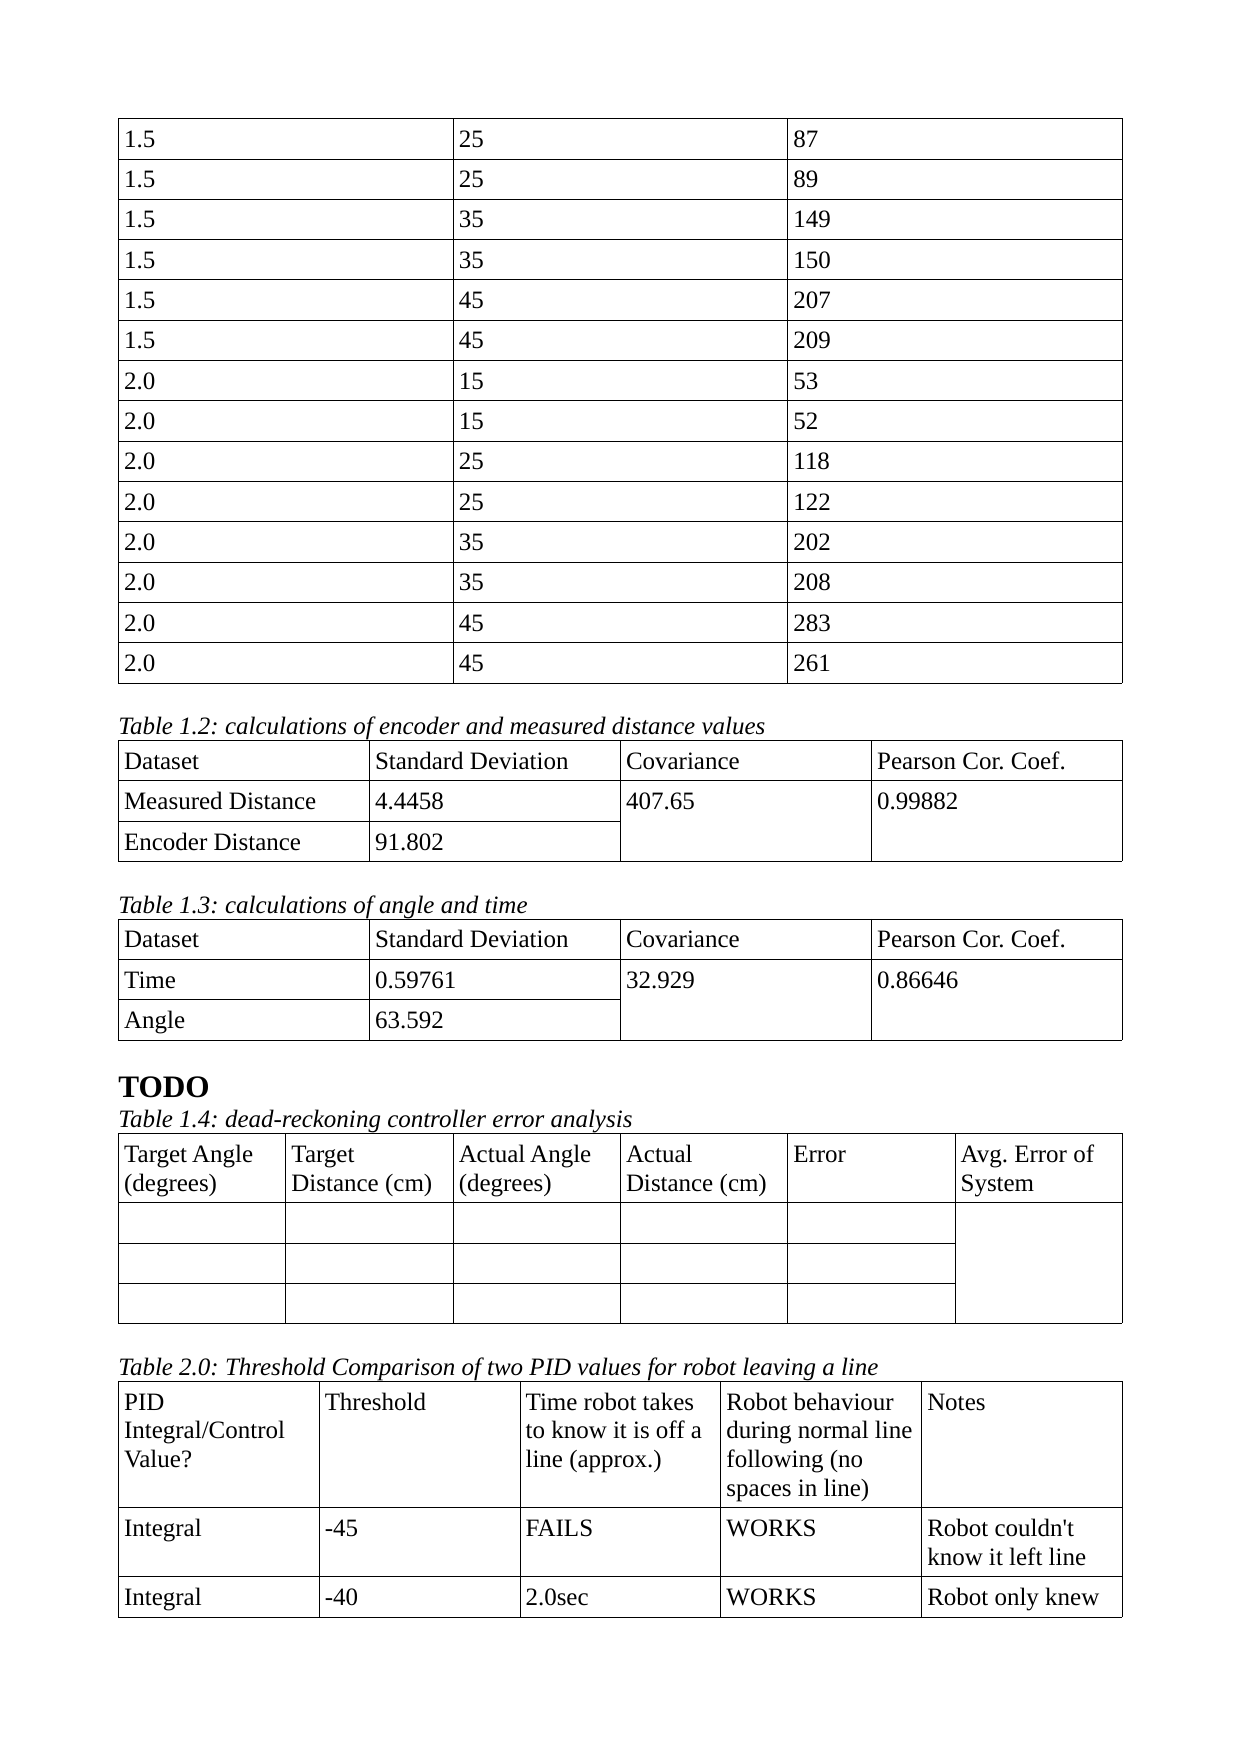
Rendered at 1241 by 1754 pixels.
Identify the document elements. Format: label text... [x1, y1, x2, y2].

table_cell 45 [454, 321, 787, 360]
table_cell [286, 1244, 453, 1283]
table_header Covariance [621, 741, 871, 780]
table_cell [788, 1284, 955, 1323]
table_cell 15 [454, 361, 787, 400]
table_cell 0.59761 [370, 960, 620, 999]
table_cell 407.65 [621, 781, 871, 861]
table_cell Robot only knew [922, 1577, 1122, 1617]
table_cell 53 [788, 361, 1122, 400]
table_cell Time [119, 960, 369, 999]
table_cell [454, 1244, 620, 1283]
table_cell 0.86646 [872, 960, 1122, 1039]
table_cell 209 [788, 321, 1122, 360]
table_cell [621, 1203, 787, 1242]
table_header Error [788, 1134, 955, 1202]
text TODO [118, 1068, 1122, 1104]
table_cell WORKS [721, 1577, 921, 1617]
table_header Standard Deviation [370, 741, 620, 780]
table_cell 32.929 [621, 960, 871, 1039]
table_cell -45 [320, 1508, 520, 1576]
table_cell 63.592 [370, 1000, 620, 1039]
table_cell 15 [454, 401, 787, 441]
table_cell 207 [788, 280, 1122, 320]
table_header Time robot takes to know it is off a line (approx.) [521, 1382, 720, 1507]
table_header Dataset [119, 920, 369, 959]
table_cell 1.5 [119, 321, 453, 360]
table_cell 25 [454, 160, 787, 199]
table_cell 208 [788, 563, 1122, 602]
table_cell 118 [788, 442, 1122, 481]
table_cell 1.5 [119, 200, 453, 239]
table_header Dataset [119, 741, 369, 780]
table_cell 1.5 [119, 280, 453, 320]
table_header Covariance [621, 920, 871, 959]
table_cell 1.5 [119, 160, 453, 199]
table_cell 91.802 [370, 822, 620, 861]
table_cell 0.99882 [872, 781, 1122, 861]
table_header Pearson Cor. Coef. [872, 741, 1122, 780]
table_cell 122 [788, 482, 1122, 521]
table_cell 35 [454, 563, 787, 602]
table_cell [119, 1203, 285, 1242]
table_cell -40 [320, 1577, 520, 1617]
table_cell [956, 1203, 1122, 1323]
table_cell 1.5 [119, 240, 453, 279]
text Table 1.4: dead-reckoning controller error analysis [118, 1104, 1122, 1133]
table_cell 2.0sec [521, 1577, 720, 1617]
text Table 2.0: Threshold Comparison of two PID values for robot leaving a line [118, 1352, 1122, 1381]
table_cell 45 [454, 280, 787, 320]
table_cell Measured Distance [119, 781, 369, 821]
table_cell [286, 1203, 453, 1242]
table_cell 89 [788, 160, 1122, 199]
table_cell 2.0 [119, 603, 453, 642]
table_cell 2.0 [119, 361, 453, 400]
table_header Target Angle (degrees) [119, 1134, 285, 1202]
table_cell 35 [454, 522, 787, 562]
table_cell [454, 1203, 620, 1242]
table_cell Integral [119, 1508, 319, 1576]
table_header Pearson Cor. Coef. [872, 920, 1122, 959]
table_cell [621, 1244, 787, 1283]
table_cell FAILS [521, 1508, 720, 1576]
table_cell 2.0 [119, 442, 453, 481]
table_cell 35 [454, 200, 787, 239]
table_cell 35 [454, 240, 787, 279]
table_cell [454, 1284, 620, 1323]
table_cell 283 [788, 603, 1122, 642]
table_cell 1.5 [119, 119, 453, 158]
table_header Threshold [320, 1382, 520, 1507]
table_cell Integral [119, 1577, 319, 1617]
table_header Target Distance (cm) [286, 1134, 453, 1202]
table_cell 45 [454, 603, 787, 642]
text Table 1.3: calculations of angle and time [118, 890, 1122, 919]
table_cell [788, 1203, 955, 1242]
table_cell [286, 1284, 453, 1323]
table_cell 45 [454, 643, 787, 682]
table_header PID Integral/Control Value? [119, 1382, 319, 1507]
table_cell 2.0 [119, 522, 453, 562]
table_cell [621, 1284, 787, 1323]
table_cell [119, 1244, 285, 1283]
table_cell Angle [119, 1000, 369, 1039]
table_cell 261 [788, 643, 1122, 682]
text Table 1.2: calculations of encoder and measured distance values [118, 711, 1122, 740]
table_cell 25 [454, 442, 787, 481]
table_cell [788, 1244, 955, 1283]
table_cell [119, 1284, 285, 1323]
table_header Actual Angle (degrees) [454, 1134, 620, 1202]
table_cell Robot couldn't know it left line [922, 1508, 1122, 1576]
table_cell 87 [788, 119, 1122, 158]
table_cell Encoder Distance [119, 822, 369, 861]
table_cell 4.4458 [370, 781, 620, 821]
table_cell 2.0 [119, 643, 453, 682]
table_header Notes [922, 1382, 1122, 1507]
table_cell 150 [788, 240, 1122, 279]
table_header Standard Deviation [370, 920, 620, 959]
table_cell 2.0 [119, 401, 453, 441]
table_header Robot behaviour during normal line following (no spaces in line) [721, 1382, 921, 1507]
table_cell 25 [454, 119, 787, 158]
table_header Actual Distance (cm) [621, 1134, 787, 1202]
table_cell 25 [454, 482, 787, 521]
table_cell WORKS [721, 1508, 921, 1576]
table_cell 2.0 [119, 482, 453, 521]
table_cell 149 [788, 200, 1122, 239]
table_cell 202 [788, 522, 1122, 562]
table_cell 2.0 [119, 563, 453, 602]
table_header Avg. Error of System [956, 1134, 1122, 1202]
table_cell 52 [788, 401, 1122, 441]
